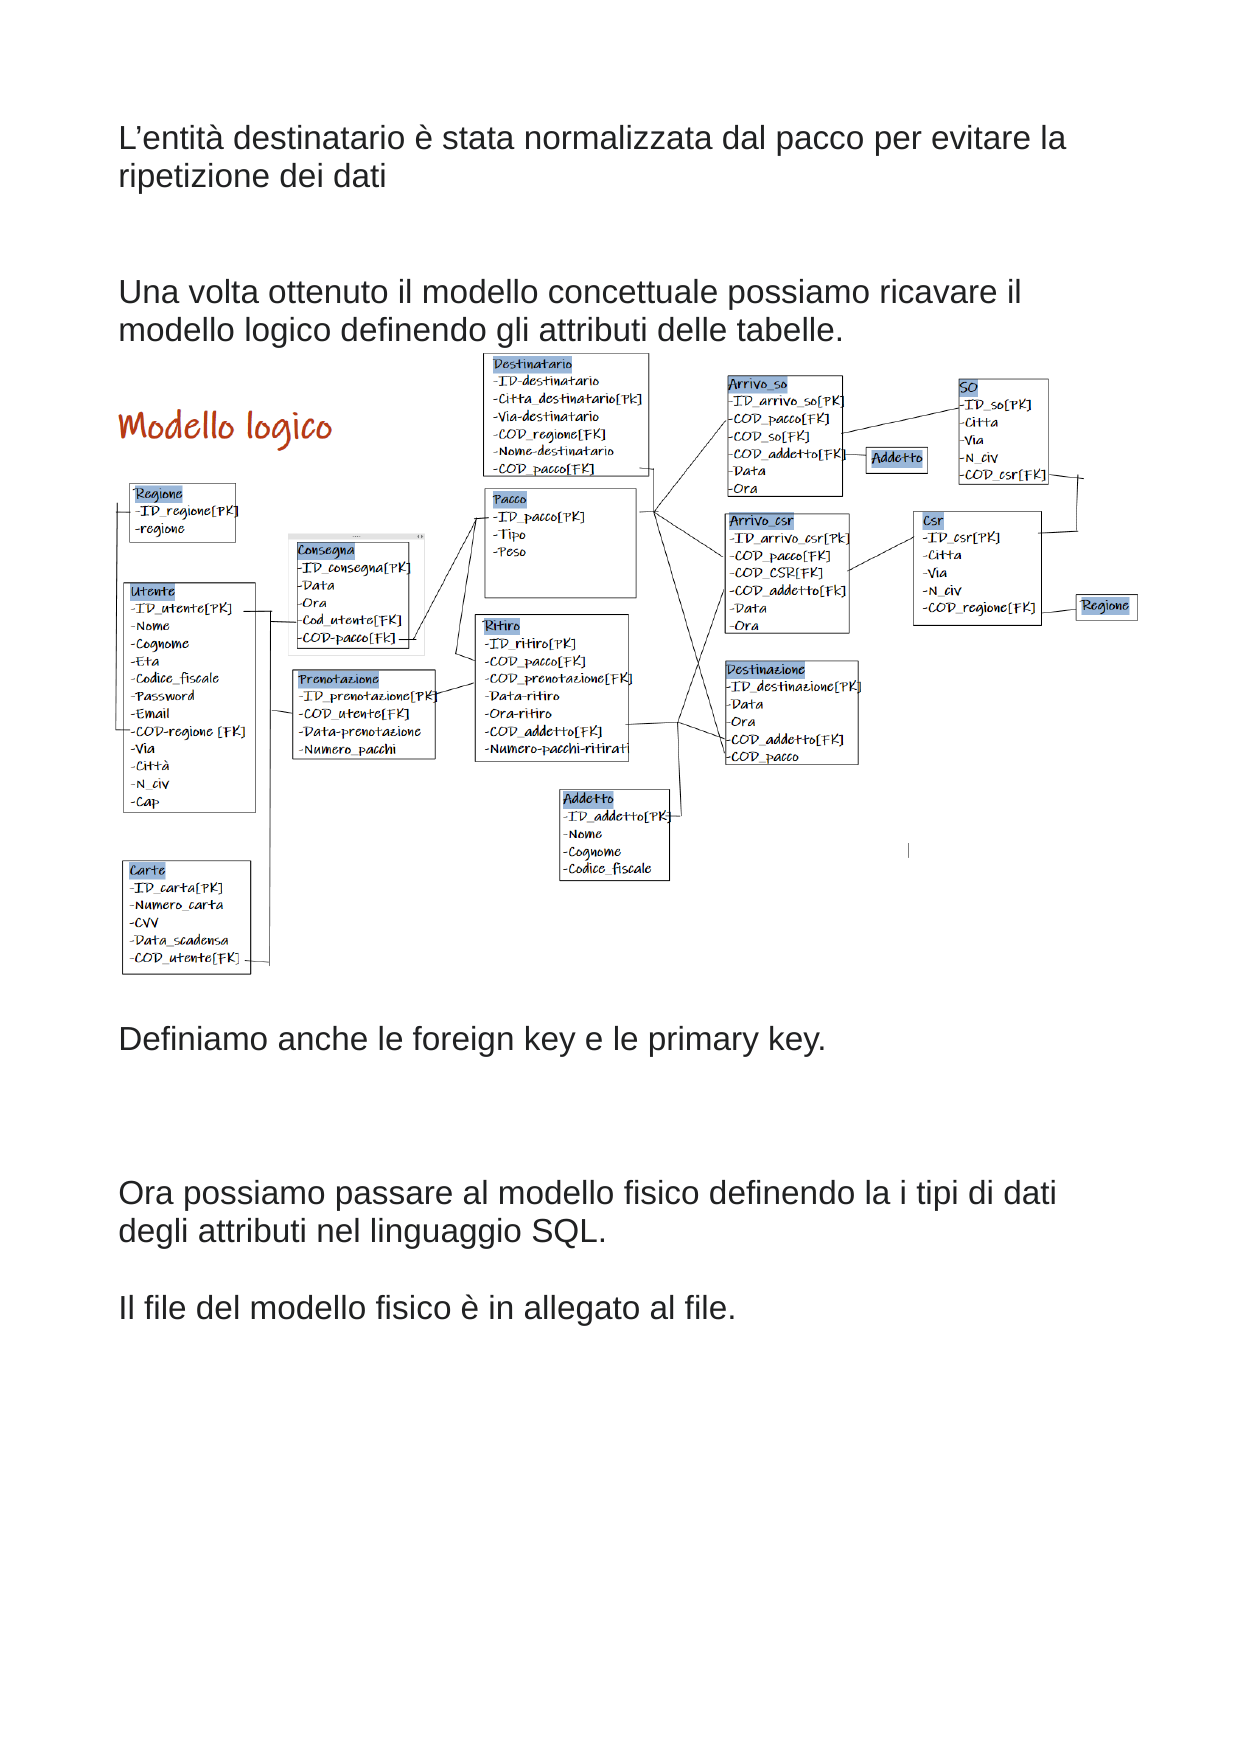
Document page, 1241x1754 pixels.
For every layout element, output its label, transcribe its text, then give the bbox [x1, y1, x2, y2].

text Il file del modello fisico è in allegato al file. [118, 1288, 1122, 1326]
text L’entità destinatario è stata normalizzata dal pacco per evitare la ripetizione dei dati [118, 118, 1122, 195]
picture [90, 348, 1152, 981]
text Una volta ottenuto il modello concettuale possiamo ricavare il modello logico definendo gli attributi delle tabelle. [118, 272, 1122, 348]
text Ora possiamo passare al modello fisico definendo la i tipi di dati degli attributi nel linguaggio SQL. [118, 1173, 1122, 1249]
text Definiamo anche le foreign key e le primary key. [118, 1019, 1122, 1057]
